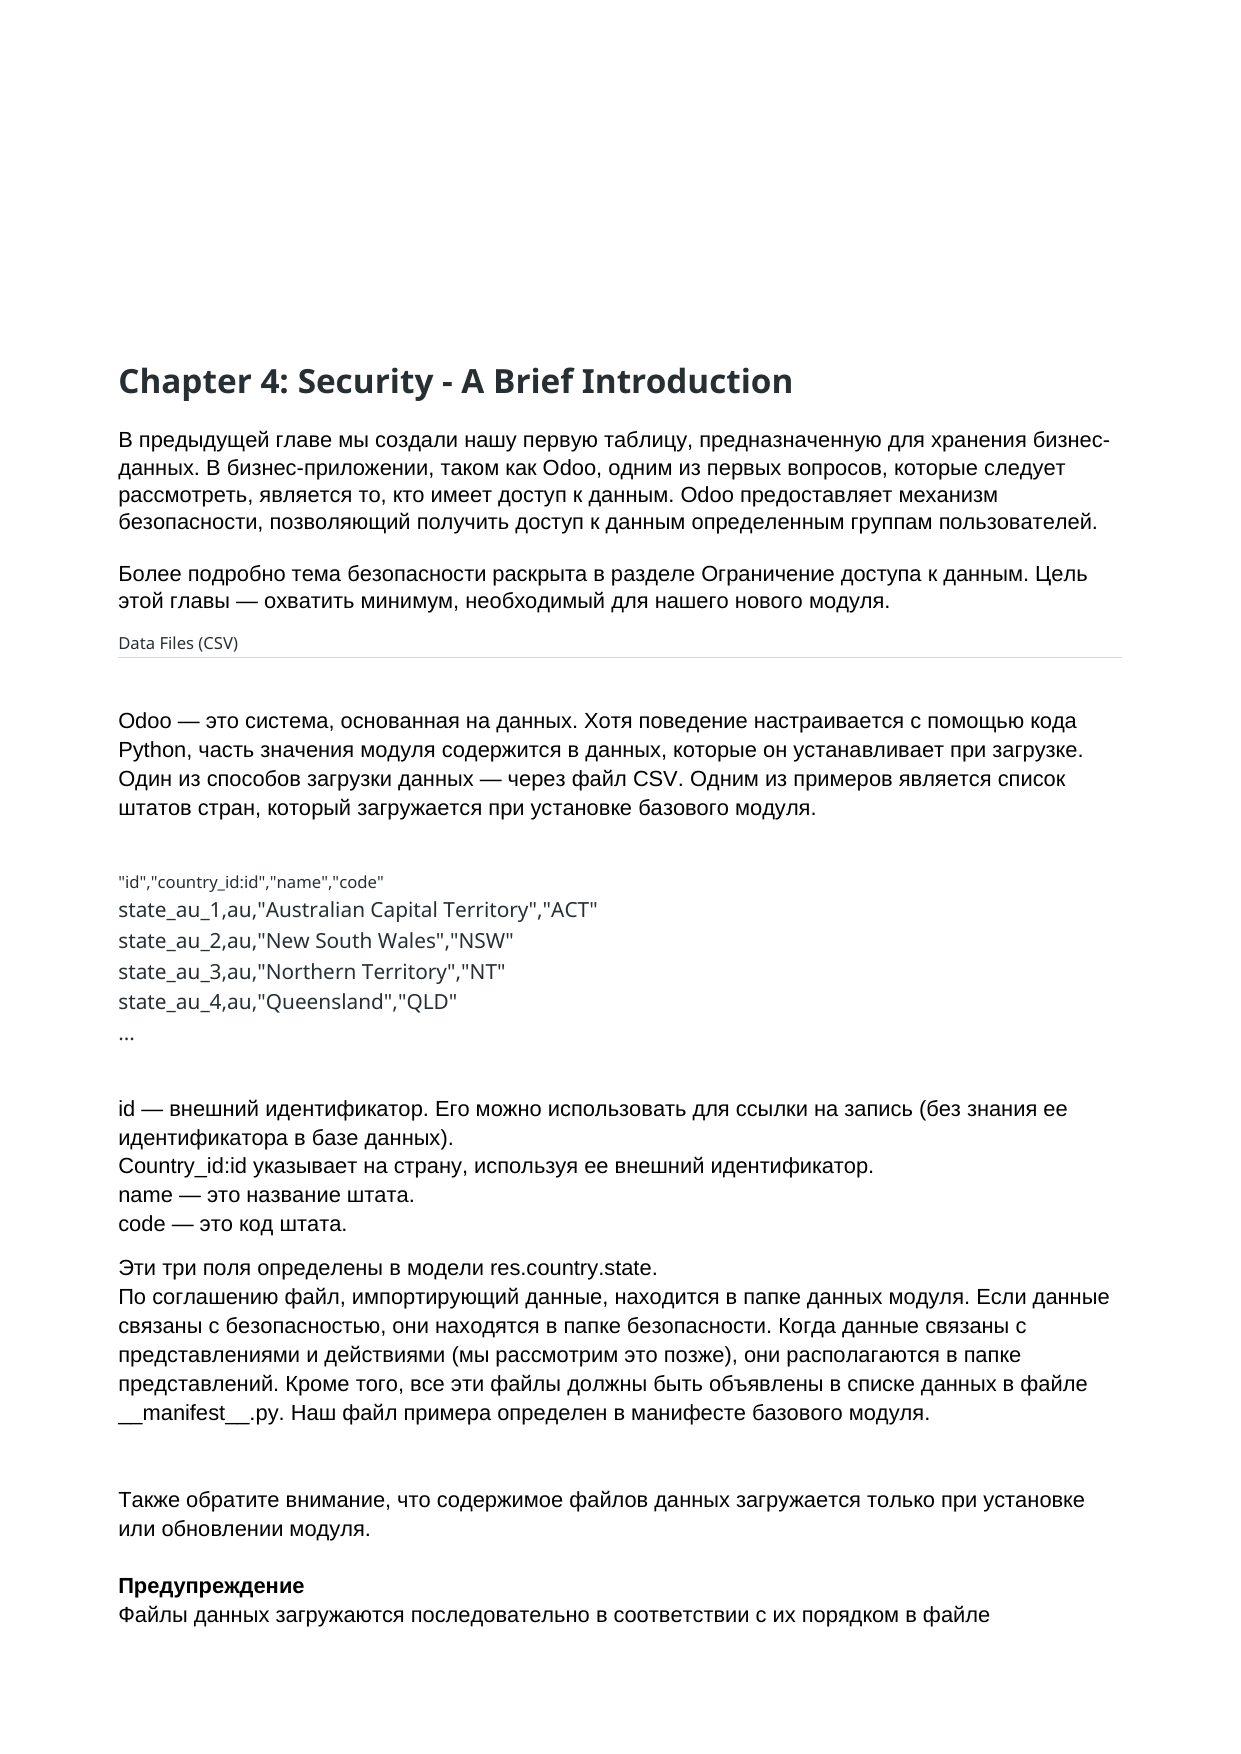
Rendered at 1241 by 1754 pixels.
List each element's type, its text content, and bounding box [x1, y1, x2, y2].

text "id","country_id:id","name","code" [118, 871, 1122, 894]
text ... [118, 1018, 1122, 1046]
text В предыдущей главе мы создали нашу первую таблицу, предназначенную для хранения бизнес-данных. В бизнес-приложении, таком как Odoo, одним из первых вопросов, которые следует рассмотреть, является то, кто имеет доступ к данным. Odoo предоставляет механизм безопасности, позволяющий получить доступ к данным определенным группам пользователей. Более подробно тема безопасности раскрыта в разделе Ограничение доступа к данным. Цель этой главы — охватить минимум, необходимый для нашего нового модуля. [118, 427, 1122, 613]
subtitle Data Files (CSV) [118, 631, 1122, 657]
text Odoo — это система, основанная на данных. Хотя поведение настраивается с помощью кода Python, часть значения модуля содержится в данных, которые он устанавливает при загрузке. Один из способов загрузки данных — через файл CSV. Одним из примеров является список штатов стран, который загружается при установке базового модуля. [118, 676, 1122, 852]
text Эти три поля определены в модели res.country.state. По соглашению файл, импортирующий данные, находится в папке данных модуля. Если данные связаны с безопасностью, они находятся в папке безопасности. Когда данные связаны с представлениями и действиями (мы рассмотрим это позже), они располагаются в папке представлений. Кроме того, все эти файлы должны быть объявлены в списке данных в файле __manifest__.py. Наш файл примера определен в манифесте базового модуля. Также обратите внимание, что содержимое файлов данных загружается только при установке или обновлении модуля. Предупреждение Файлы данных загружаются последовательно в соответствии с их порядком в файле [118, 1255, 1122, 1627]
text state_au_1,au,"Australian Capital Territory","ACT" [118, 896, 1122, 924]
text state_au_4,au,"Queensland","QLD" [118, 987, 1122, 1016]
text state_au_3,au,"Northern Territory","NT" [118, 957, 1122, 985]
text id — внешний идентификатор. Его можно использовать для ссылки на запись (без знания ее идентификатора в базе данных). Country_id:id указывает на страну, используя ее внешний идентификатор. name — это название штата. code — это код штата. [118, 1095, 1122, 1236]
subtitle Chapter 4: Security - A Brief Introduction [118, 358, 1122, 403]
text state_au_2,au,"New South Wales","NSW" [118, 926, 1122, 954]
